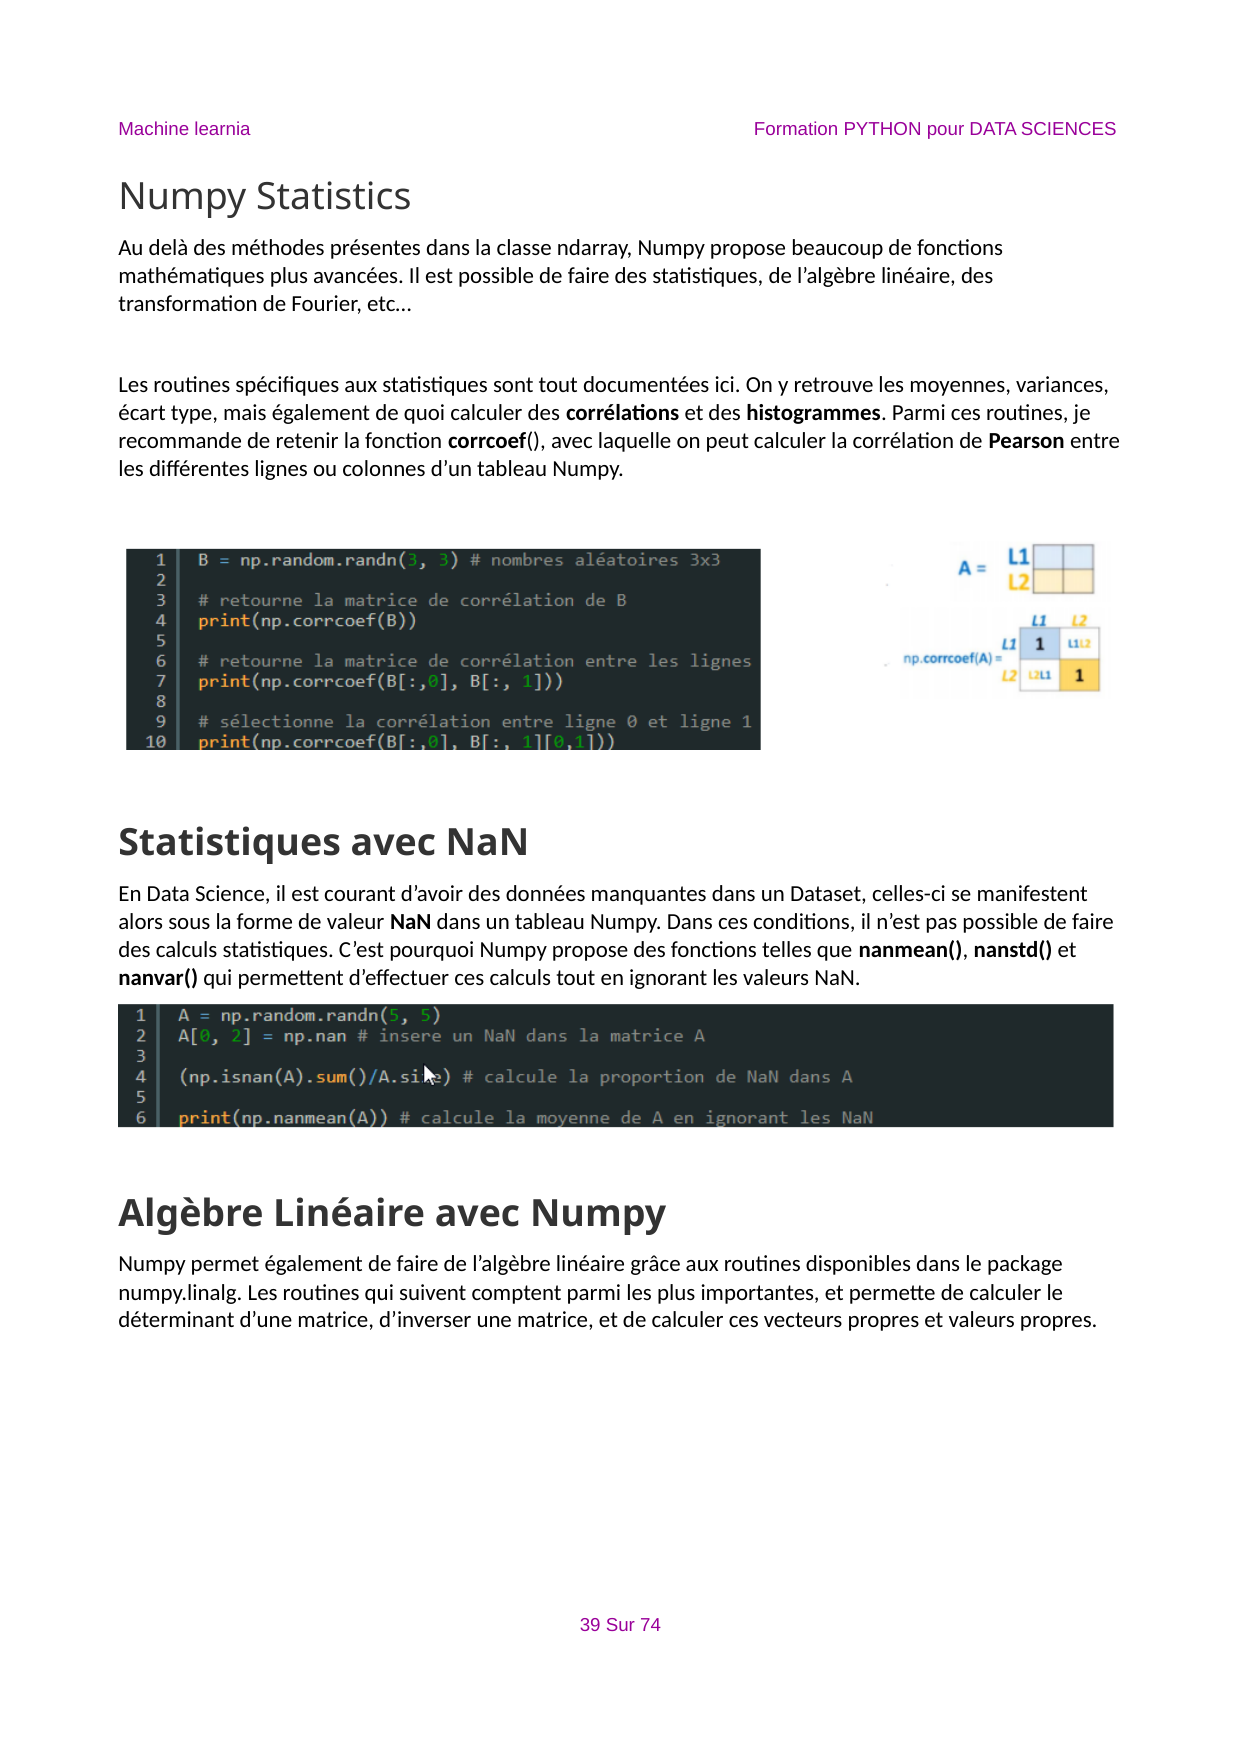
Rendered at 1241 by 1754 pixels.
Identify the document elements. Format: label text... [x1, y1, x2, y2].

subtitle Algèbre Linéaire avec Numpy [118, 1186, 1122, 1237]
text En Data Science, il est courant d’avoir des données manquantes dans un Dataset, celles-ci se manifestent alors sous la forme de valeur NaN dans un tableau Numpy. Dans ces conditions, il n’est pas possible de faire des calculs statistiques. C’est pourquoi Numpy propose des fonctions telles que nanmean(), nanstd() et nanvar() qui permettent d’effectuer ces calculs tout en ignorant les valeurs NaN. [118, 879, 1122, 991]
text Les routines spécifiques aux statistiques sont tout documentées ici. On y retrouve les moyennes, variances, écart type, mais également de quoi calculer des corrélations et des histogrammes. Parmi ces routines, je recommande de retenir la fonction corrcoef(), avec laquelle on peut calculer la corrélation de Pearson entre les différentes lignes ou colonnes d’un tableau Numpy. [118, 370, 1122, 482]
picture [118, 1003, 1122, 1132]
subtitle Numpy Statistics [118, 169, 1122, 220]
subtitle Statistiques avec NaN [118, 815, 1122, 866]
text Au delà des méthodes présentes dans la classe ndarray, Numpy propose beaucoup de fonctions mathématiques plus avancées. Il est possible de faire des statistiques, de l’algèbre linéaire, des transformation de Fourier, etc… [118, 233, 1122, 317]
picture [118, 505, 1122, 750]
text Numpy permet également de faire de l’algèbre linéaire grâce aux routines disponibles dans le package numpy.linalg. Les routines qui suivent comptent parmi les plus importantes, et permette de calculer le déterminant d’une matrice, d’inverser une matrice, et de calculer ces vecteurs propres et valeurs propres. [118, 1249, 1122, 1334]
